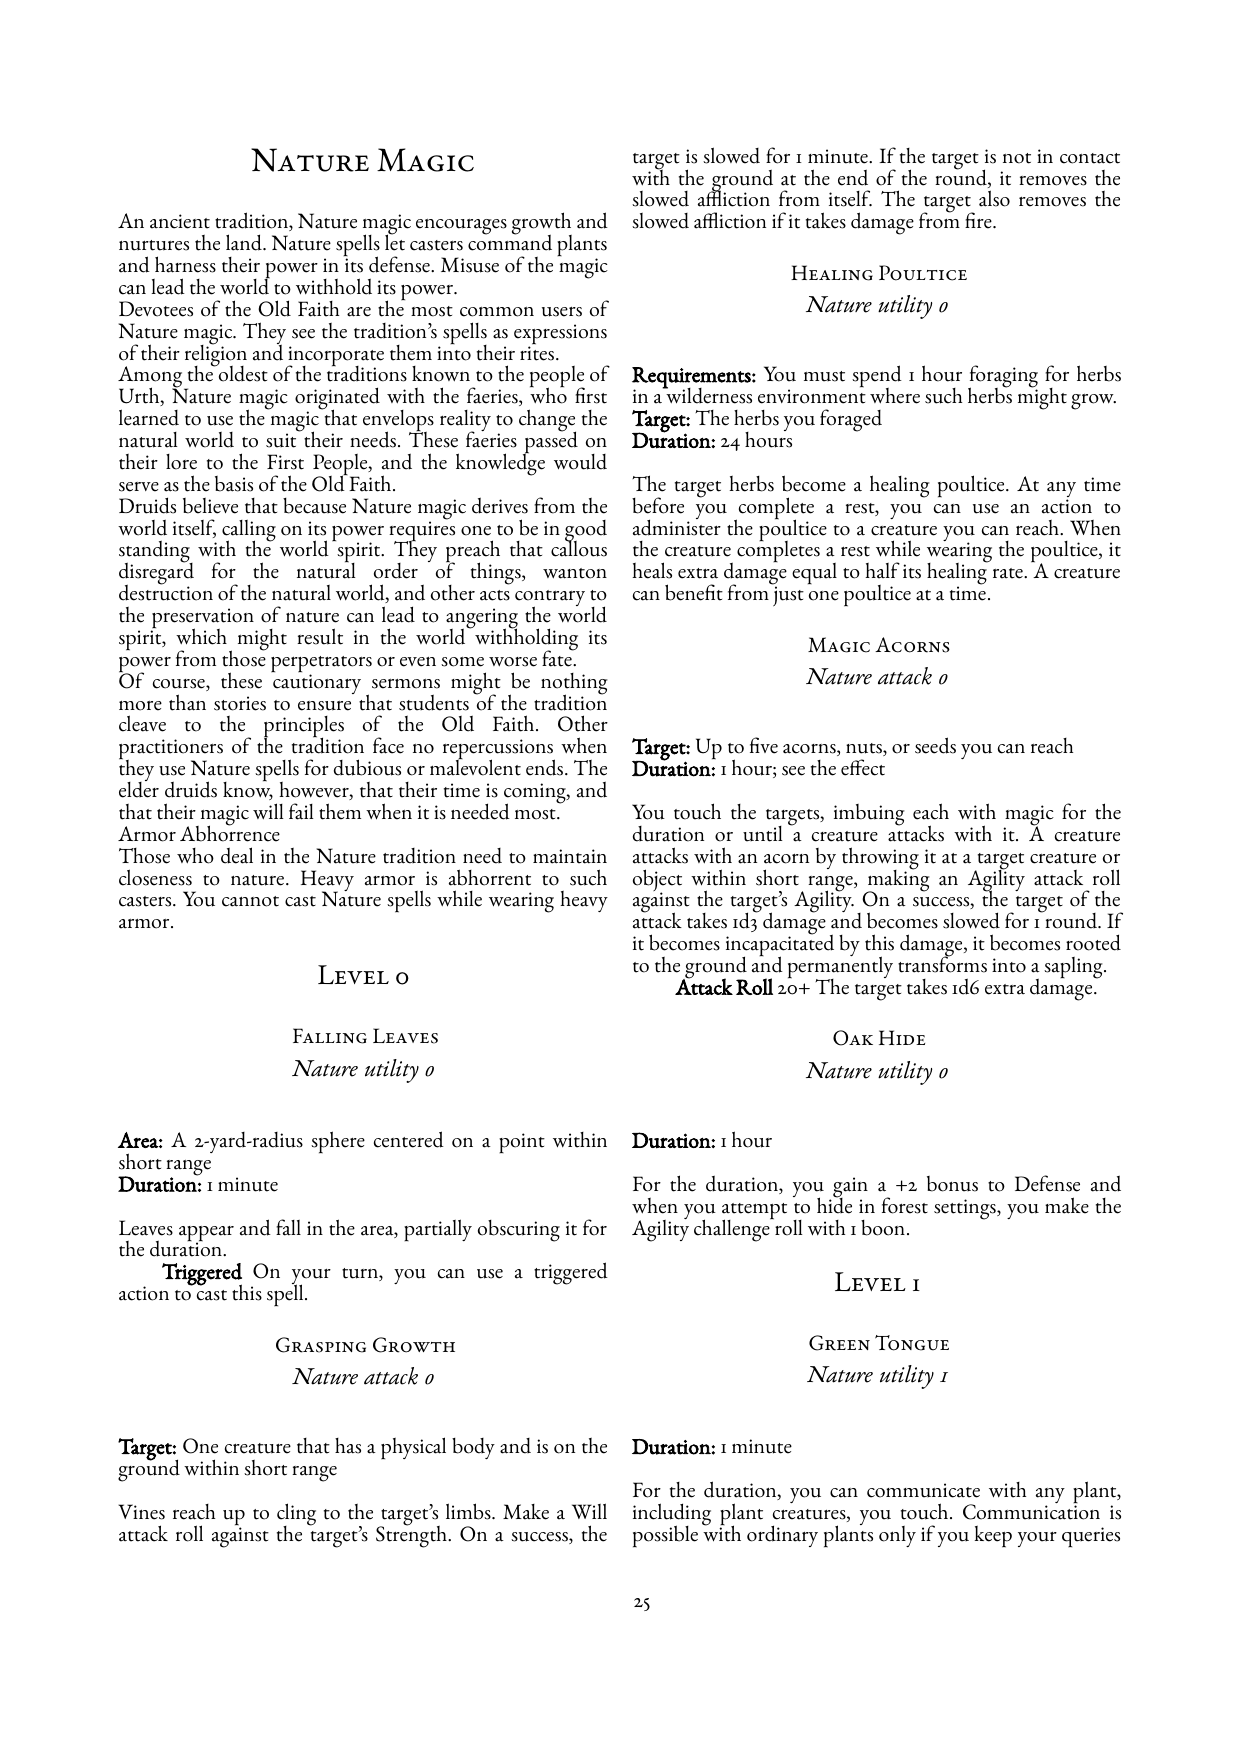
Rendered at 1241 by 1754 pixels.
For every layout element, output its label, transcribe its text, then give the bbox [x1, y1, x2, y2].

subtitle Green Tongue [632, 1335, 1122, 1357]
text Leaves appear and fall in the area, partially obscuring it for the duration. [118, 1209, 608, 1263]
subtitle Oak Hide [632, 1030, 1122, 1052]
text The target herbs become a healing poultice. At any time before you complete a rest, you can use an action to administer the poultice to a creature you can reach. When the creature completes a rest while wearing the poultice, it heals extra damage equal to half its healing rate. A creature can benefit from just one poultice at a time. [632, 466, 1122, 607]
subtitle Level 1 [632, 1271, 1122, 1299]
list Duration: 1 minute [118, 1176, 608, 1198]
text For the duration, you gain a +2 bonus to Defense and when you attempt to hide in forest settings, you make the Agility challenge roll with 1 boon. [632, 1166, 1122, 1241]
subtitle Grasping Growth [118, 1336, 608, 1358]
text Those who deal in the Nature tradition need to maintain closeness to nature. Heavy armor is abhorrent to such casters. You cannot cast Nature spells while wearing heavy armor. [118, 848, 608, 935]
list Area: A 2-yard-radius sphere centered on a point within short range [118, 1113, 608, 1176]
text Of course, these cautionary sermons might be nothing more than stories to ensure that students of the tradition cleave to the principles of the Old Faith. Other practitioners of the tradition face no repercussions when they use Nature spells for dubious or malevolent ends. The elder druids know, however, that their time is coming, and that their magic will fail them when it is needed most. [118, 673, 608, 826]
subtitle Nature utility 0 [632, 1061, 1122, 1085]
text An ancient tradition, Nature magic encourages growth and nurtures the land. Nature spells let casters command plants and harness their power in its defense. Misuse of the magic can lead the world to withhold its power. [118, 202, 608, 301]
subtitle Healing Poultice [632, 264, 1122, 286]
text Attack Roll 20+ The target takes 1d6 extra damage. [632, 979, 1122, 1001]
text For the duration, you can communicate with any plant, including plant creatures, you touch. Communication is possible with ordinary plants only if you keep your queries [632, 1472, 1122, 1548]
text Triggered On your turn, you can use a triggered action to cast this spell. [118, 1263, 608, 1307]
text Devotees of the Old Faith are the most common users of Nature magic. They see the tradition’s spells as expressions of their religion and incorporate them into their rites. [118, 301, 608, 366]
text Vines reach up to cling to the target’s limbs. Make a Will attack roll against the target’s Strength. On a success, the [118, 1494, 608, 1548]
subtitle Falling Leaves [118, 1028, 608, 1050]
subtitle Nature Magic [118, 148, 608, 182]
subtitle Level 0 [118, 964, 608, 993]
list Duration: 24 hours [632, 432, 1122, 454]
list Duration: 1 hour [632, 1115, 1122, 1154]
list Target: One creature that has a physical body and is on the ground within short range [118, 1421, 608, 1482]
text Among the oldest of the traditions known to the people of Urth, Nature magic originated with the faeries, who first learned to use the magic that envelops reality to change the natural world to suit their needs. These faeries passed on their lore to the First People, and the knowledge would serve as the basis of the Old Faith. [118, 366, 608, 498]
list Target: The herbs you foraged [632, 410, 1122, 432]
subtitle Nature attack 0 [118, 1367, 608, 1391]
subtitle Nature attack 0 [632, 667, 1122, 691]
text Druids believe that because Nature magic derives from the world itself, calling on its power requires one to be in good standing with the world spirit. They preach that callous disregard for the natural order of things, wanton destruction of the natural world, and other acts contrary to the preservation of nature can lead to angering the world spirit, which might result in the world withholding its power from those perpetrators or even some worse fate. [118, 498, 608, 673]
subtitle Magic Acorns [632, 636, 1122, 658]
text Armor Abhorrence [118, 826, 608, 848]
text target is slowed for 1 minute. If the target is not in contact with the ground at the end of the round, it removes the slowed affliction from itself. The target also removes the slowed affliction if it takes damage from fire. [632, 148, 1122, 235]
list Requirements: You must spend 1 hour foraging for herbs in a wilderness environment where such herbs might grow. [632, 349, 1122, 410]
text You touch the targets, imbuing each with magic for the duration or until a creature attacks with it. A creature attacks with an acorn by throwing it at a target creature or object within short range, making an Agility attack roll against the target’s Agility. On a success, the target of the attack takes 1d3 damage and becomes slowed for 1 round. If it becomes incapacitated by this damage, it becomes rooted to the ground and permanently transforms into a sapling. [632, 794, 1122, 979]
list Duration: 1 minute [632, 1419, 1122, 1460]
subtitle Nature utility 0 [632, 295, 1122, 319]
subtitle Nature utility 1 [632, 1365, 1122, 1389]
subtitle Nature utility 0 [118, 1059, 608, 1083]
list Duration: 1 hour; see the effect [632, 760, 1122, 782]
list Target: Up to five acorns, nuts, or seeds you can reach [632, 721, 1122, 760]
